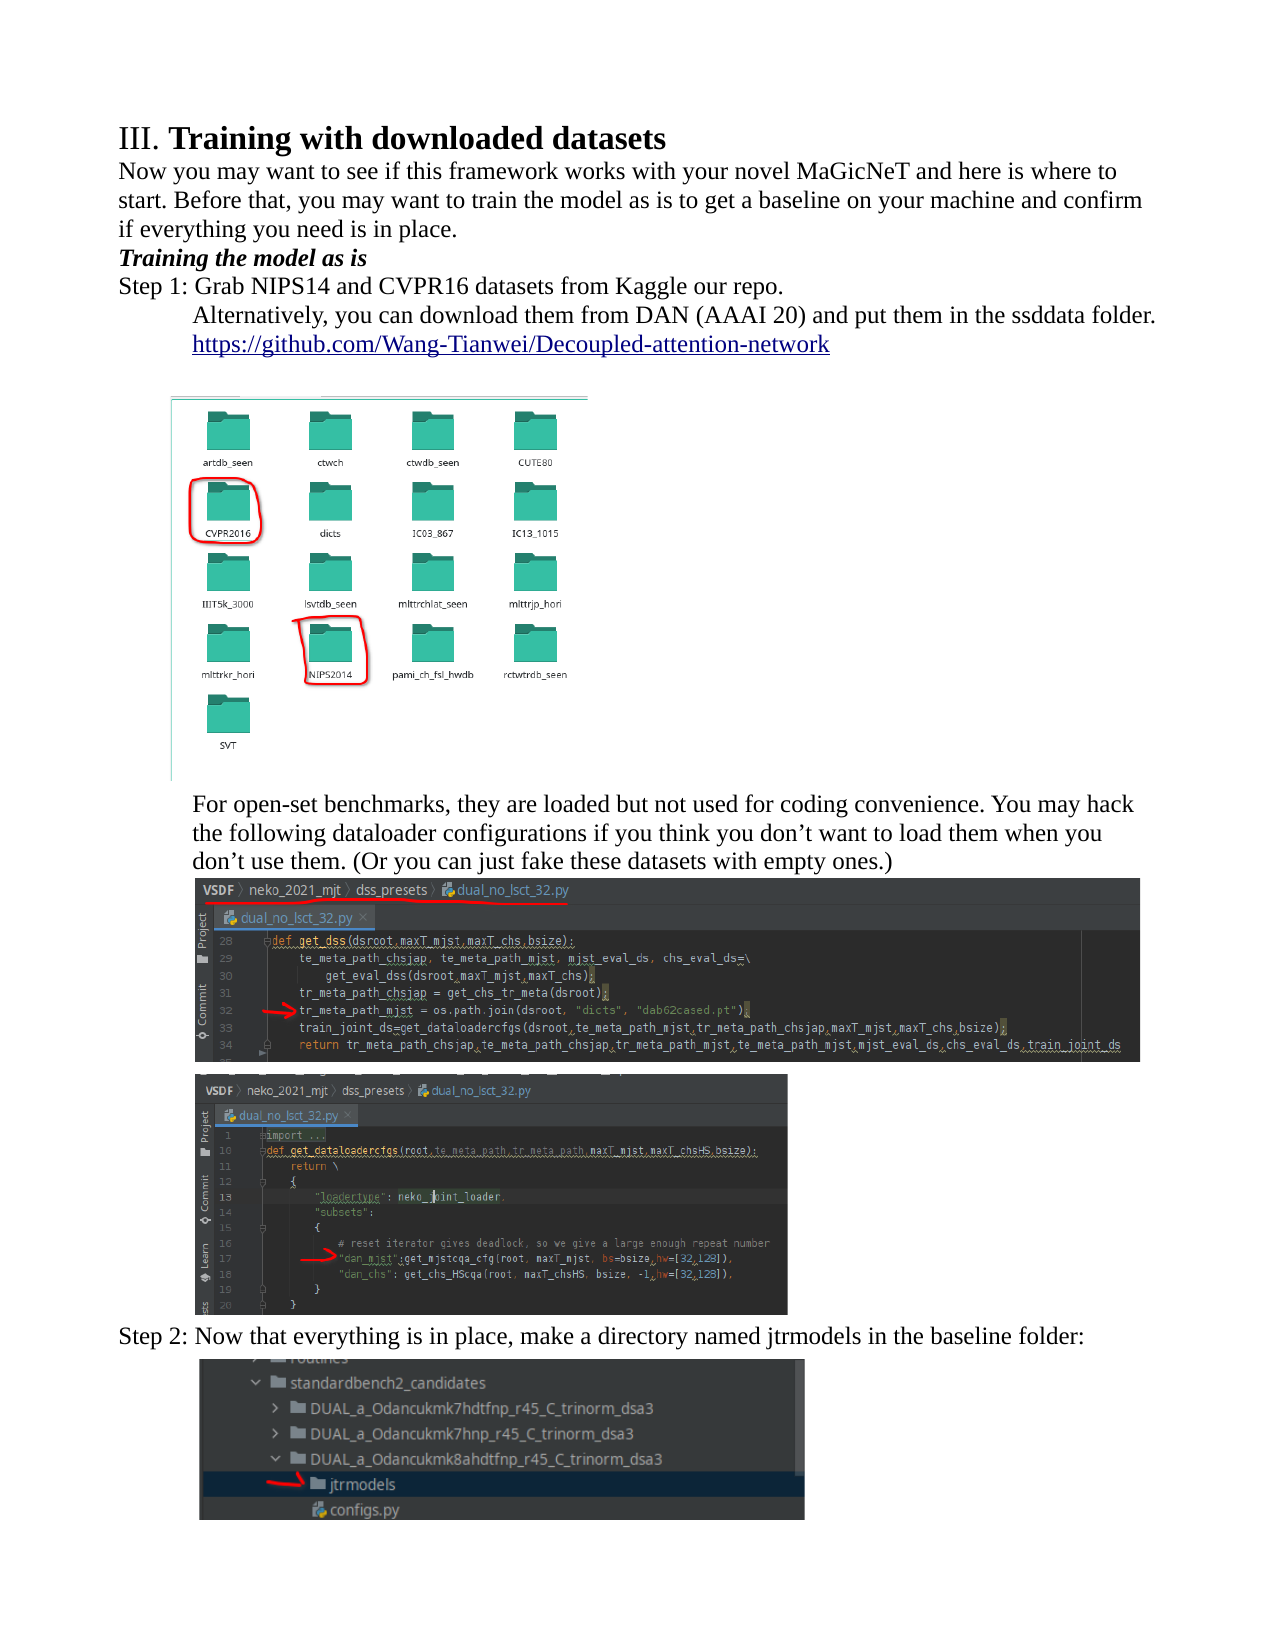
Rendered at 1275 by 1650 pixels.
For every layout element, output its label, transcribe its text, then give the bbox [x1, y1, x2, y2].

text Alternatively, you can download them from DAN (AAAI 20) and put them in the ssddata folder. [118, 300, 1157, 329]
text Now you may want to see if this framework works with your novel MaGicNeT and here is where to start. Before that, you may want to train the model as is to get a baseline on your machine and confirm if everything you need is in place. [118, 156, 1157, 243]
text For open-set benchmarks, they are loaded but not used for coding convenience. You may hack the following dataloader configurations if you think you don’t want to load them when you don’t use them. (Or you can just fake these datasets with empty ones.) [192, 789, 1157, 875]
text Step 1: Grab NIPS14 and CVPR16 datasets from Kaggle our repo. [118, 271, 1157, 300]
text Step 2: Now that everything is in place, make a directory named jtrmodels in the baseline folder: [118, 1321, 1157, 1349]
picture [169, 396, 588, 781]
picture [195, 878, 1141, 1062]
text https://github.com/Wang-Tianwei/Decoupled-attention-network [118, 329, 1157, 358]
text III. Training with downloaded datasets [118, 118, 1157, 156]
picture [199, 1359, 805, 1520]
picture [195, 1074, 788, 1315]
text Training the model as is [118, 243, 1157, 271]
